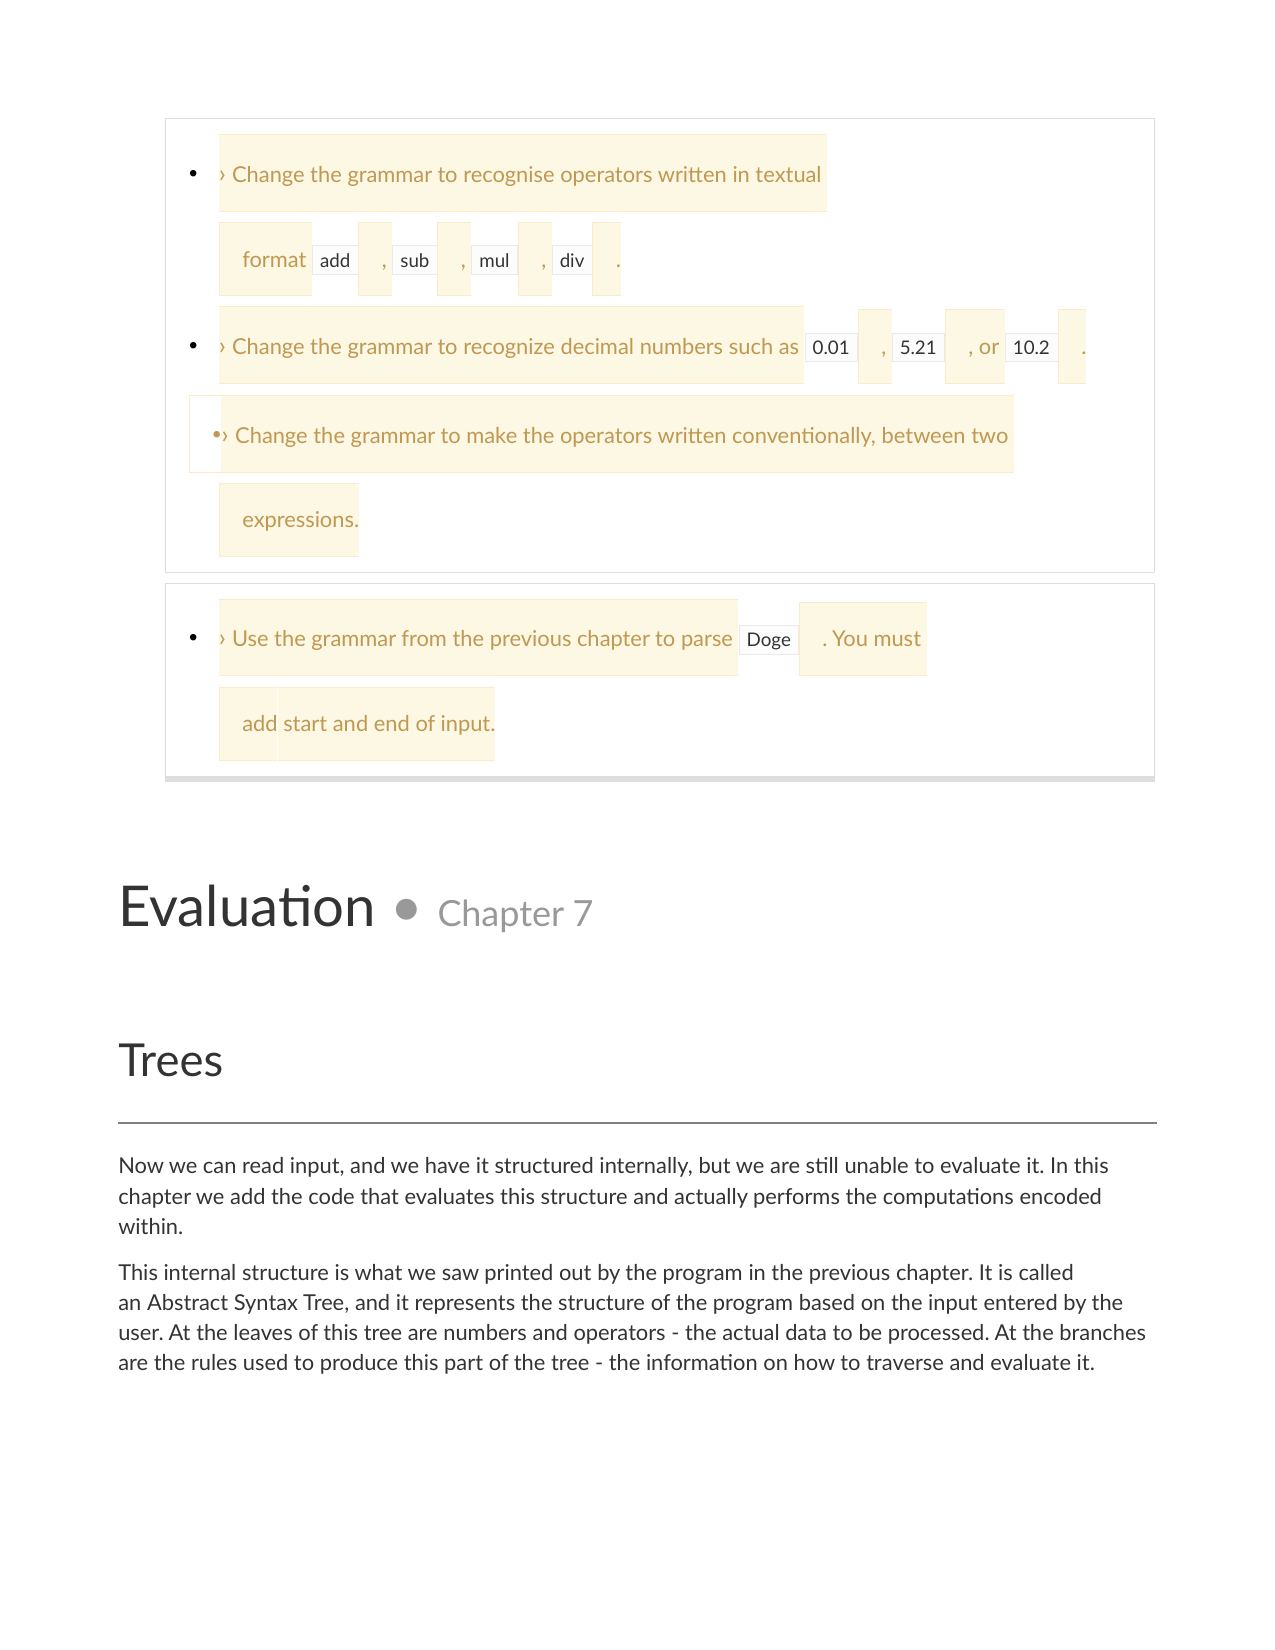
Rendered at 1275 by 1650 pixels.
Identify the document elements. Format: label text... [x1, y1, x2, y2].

list › Change the grammar to recognise operators written in textual format add, sub, mul, div. [166, 119, 1154, 290]
text This internal structure is what we saw printed out by the program in the previous chapter. It is called an Abstract Syntax Tree, and it represents the structure of the program based on the input entered by the user. At the leaves of this tree are numbers and operators - the actual data to be processed. At the branches are the rules used to produce this part of the tree - the information on how to traverse and evaluate it. [118, 1258, 1157, 1375]
list › Change the grammar to make the operators written conventionally, between two expressions. [166, 379, 1154, 572]
subtitle Evaluation • Chapter 7 [118, 871, 1157, 938]
text Now we can read input, and we have it structured internally, but we are still unable to evaluate it. In this chapter we add the code that evaluates this structure and actually performs the computations encoded within. [118, 1152, 1157, 1239]
subtitle Trees [118, 1032, 1157, 1086]
list › Use the grammar from the previous chapter to parse Doge. You must add start and end of input. [166, 584, 1154, 776]
list › Change the grammar to recognize decimal numbers such as 0.01, 5.21, or 10.2. [166, 290, 1154, 379]
